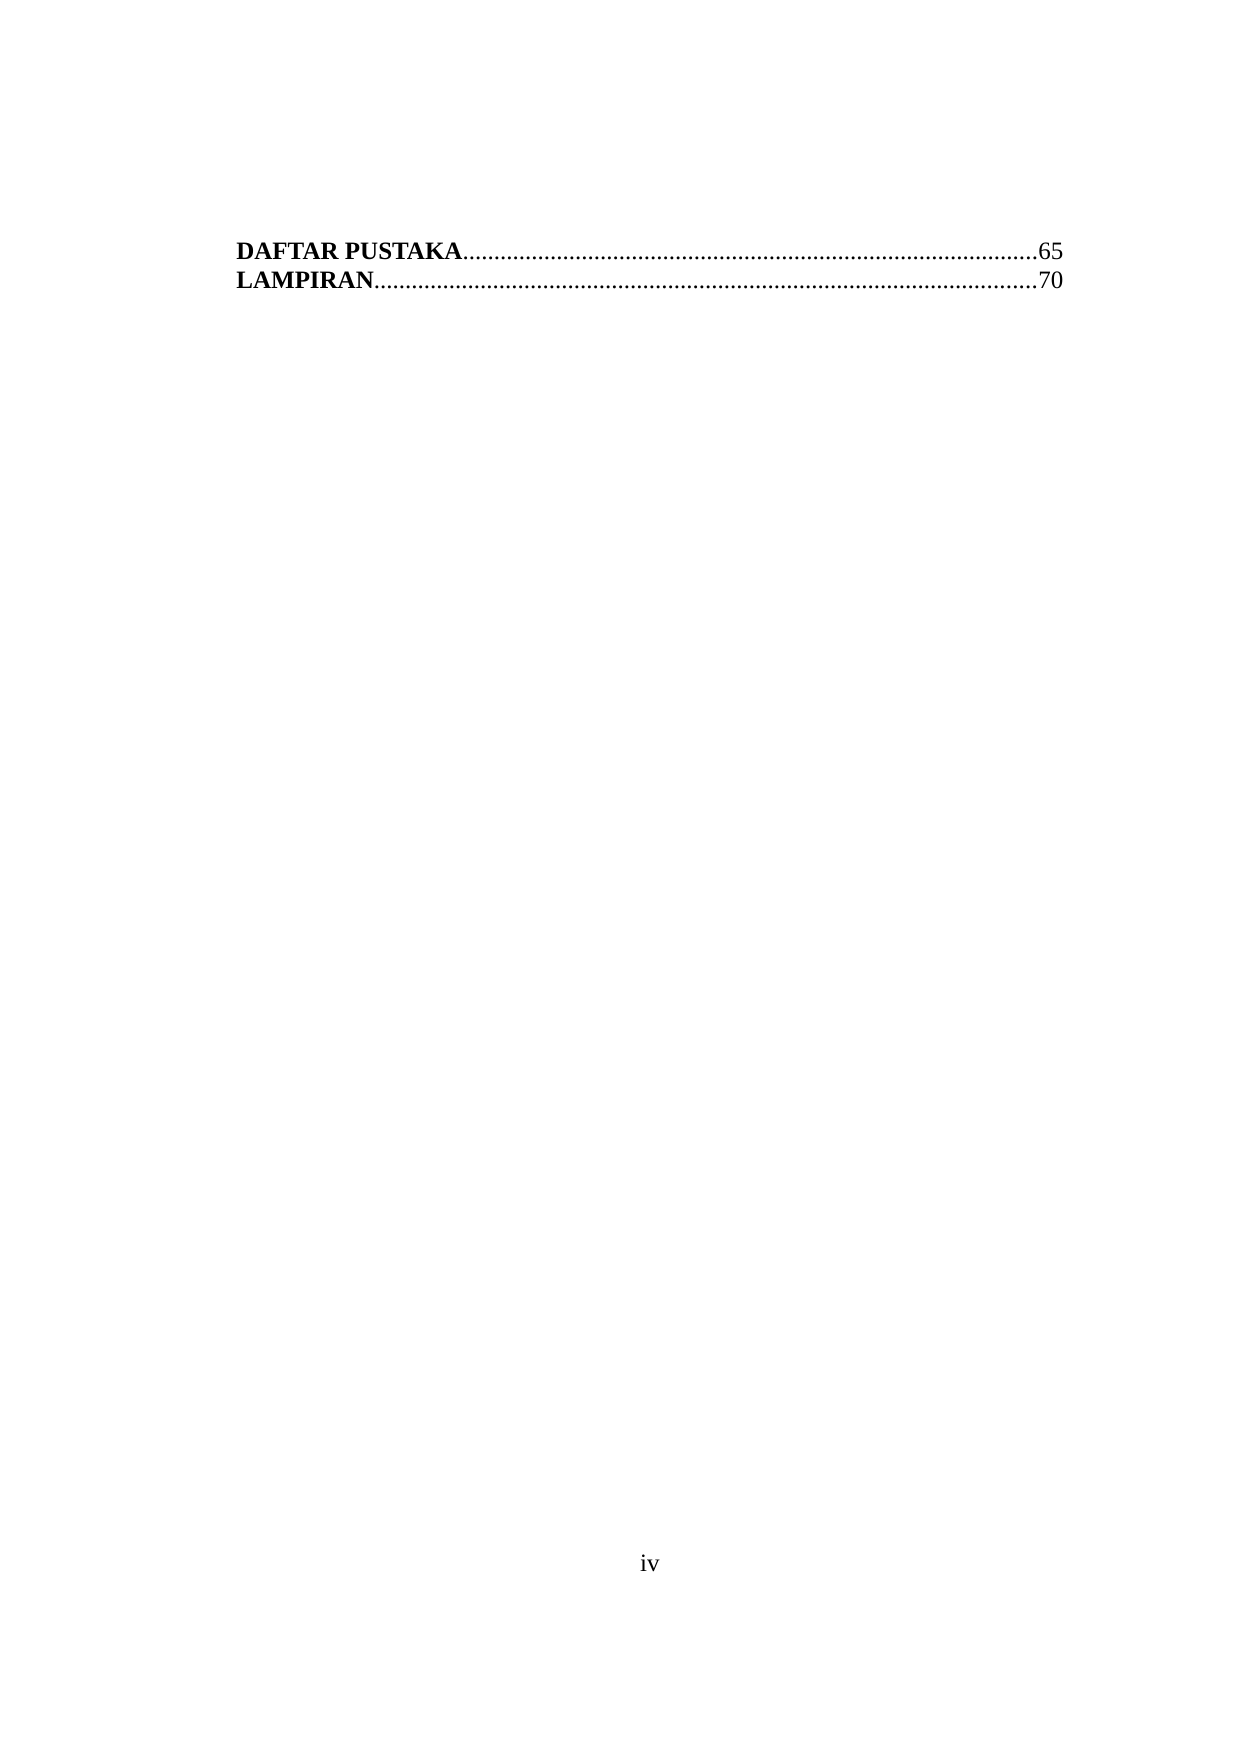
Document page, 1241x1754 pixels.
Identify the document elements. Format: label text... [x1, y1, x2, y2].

text DAFTAR PUSTAKA 65 [236, 236, 1063, 265]
text ­LAMPIRAN 70 [236, 265, 1063, 294]
